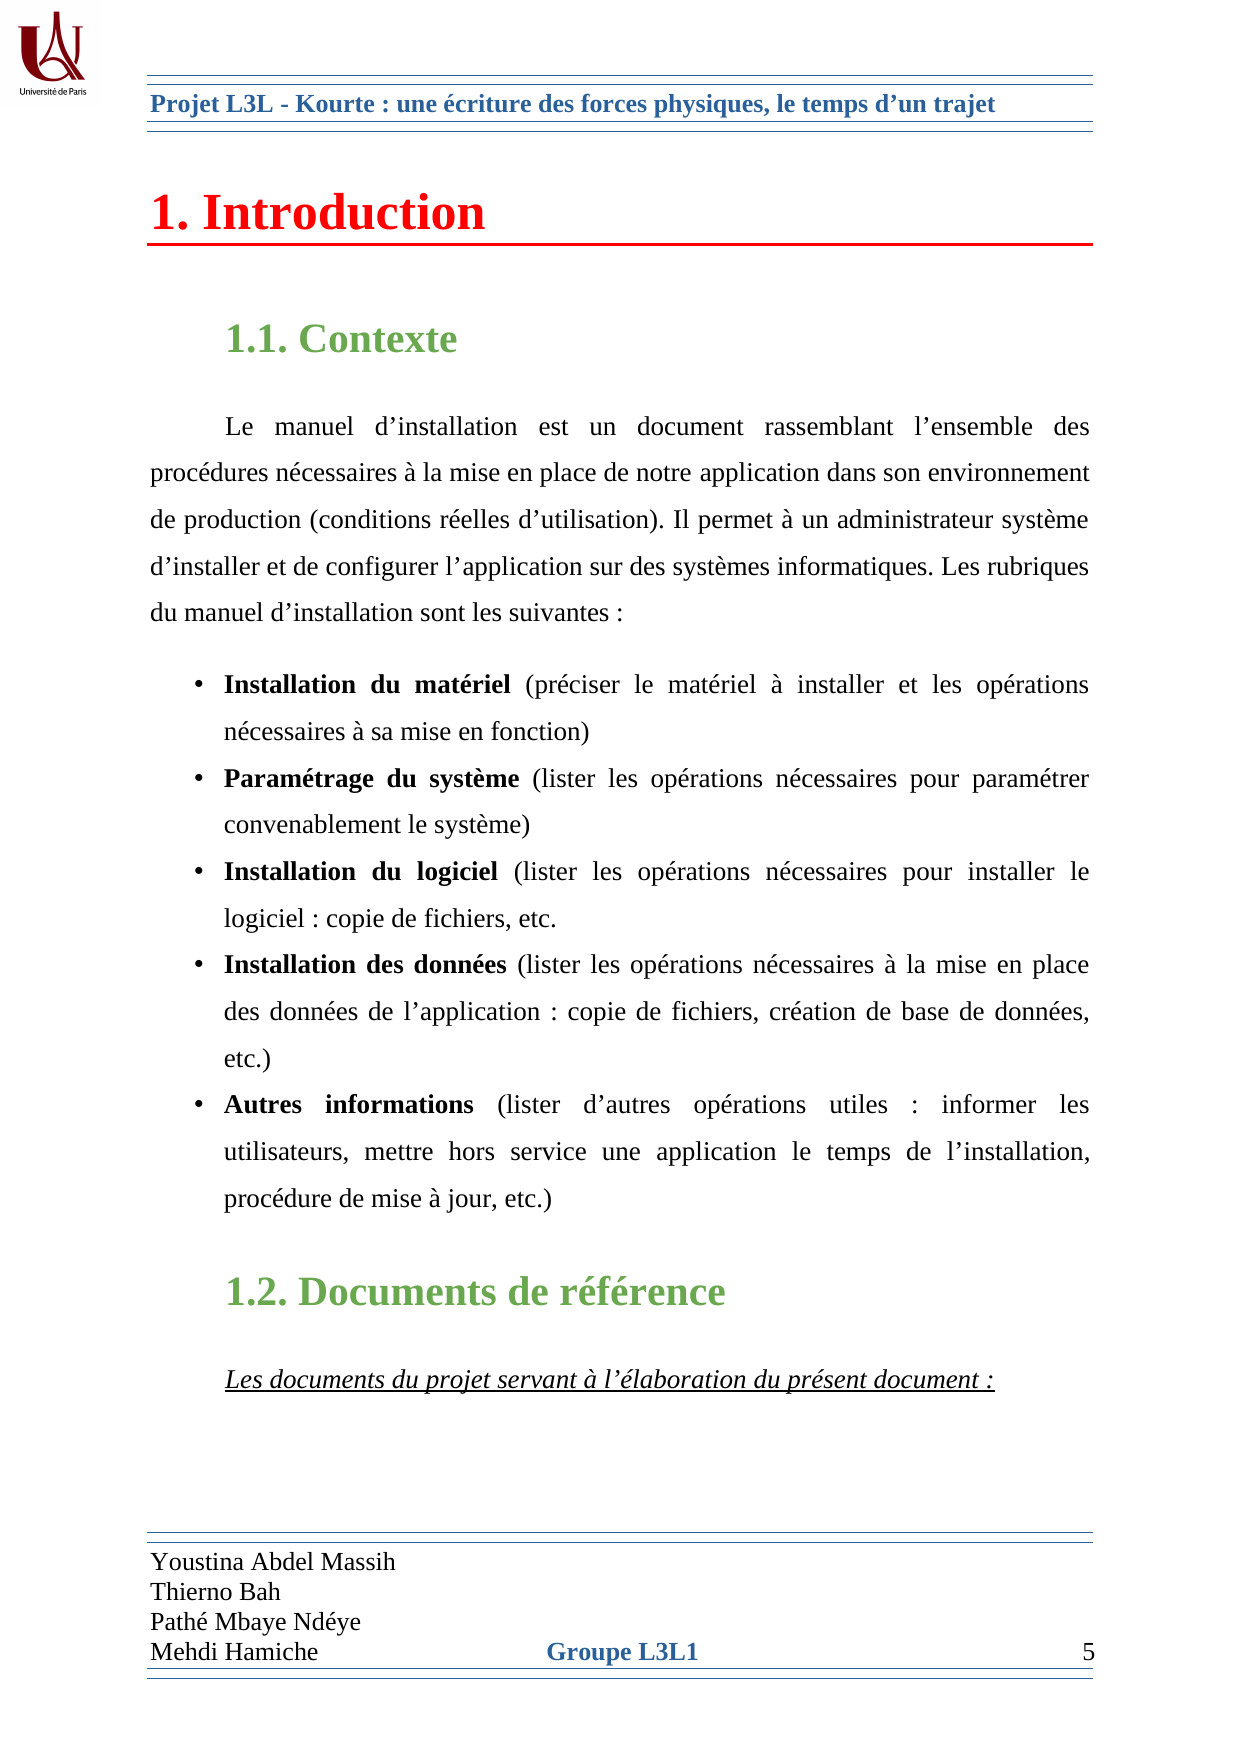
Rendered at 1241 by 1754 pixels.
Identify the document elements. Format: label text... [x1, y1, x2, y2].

list Autres informations (lister d’autres opérations utiles : informer les utilisateurs, mettre hors service une application le temps de l’installation, procédure de mise à jour, etc.) [194, 1089, 1090, 1213]
list Installation du logiciel (lister les opérations nécessaires pour installer le logiciel : copie de fichiers, etc. [194, 855, 1090, 933]
picture [0, 0, 101, 107]
text Le manuel d’installation est un document rassemblant l’ensemble des procédures nécessaires à la mise en place de notre application dans son environnement de production (conditions réelles d’utilisation). Il permet à un administrateur système d’installer et de configurer l’application sur des systèmes informatiques. Les rubriques du manuel d’installation sont les suivantes : [150, 410, 1090, 628]
subtitle 1. Introduction [147, 178, 1093, 243]
list Installation des données (lister les opérations nécessaires à la mise en place des données de l’application : copie de fichiers, création de base de données, etc.) [194, 948, 1090, 1073]
subtitle 1.1. Contexte [150, 313, 1090, 361]
text Les documents du projet servant à l’élaboration du présent document : [150, 1363, 1090, 1394]
list Paramétrage du système (lister les opérations nécessaires pour paramétrer convenablement le système) [194, 762, 1090, 839]
subtitle 1.2. Documents de référence [150, 1266, 1090, 1314]
list Installation du matériel (préciser le matériel à installer et les opérations nécessaires à sa mise en fonction) [194, 668, 1090, 746]
